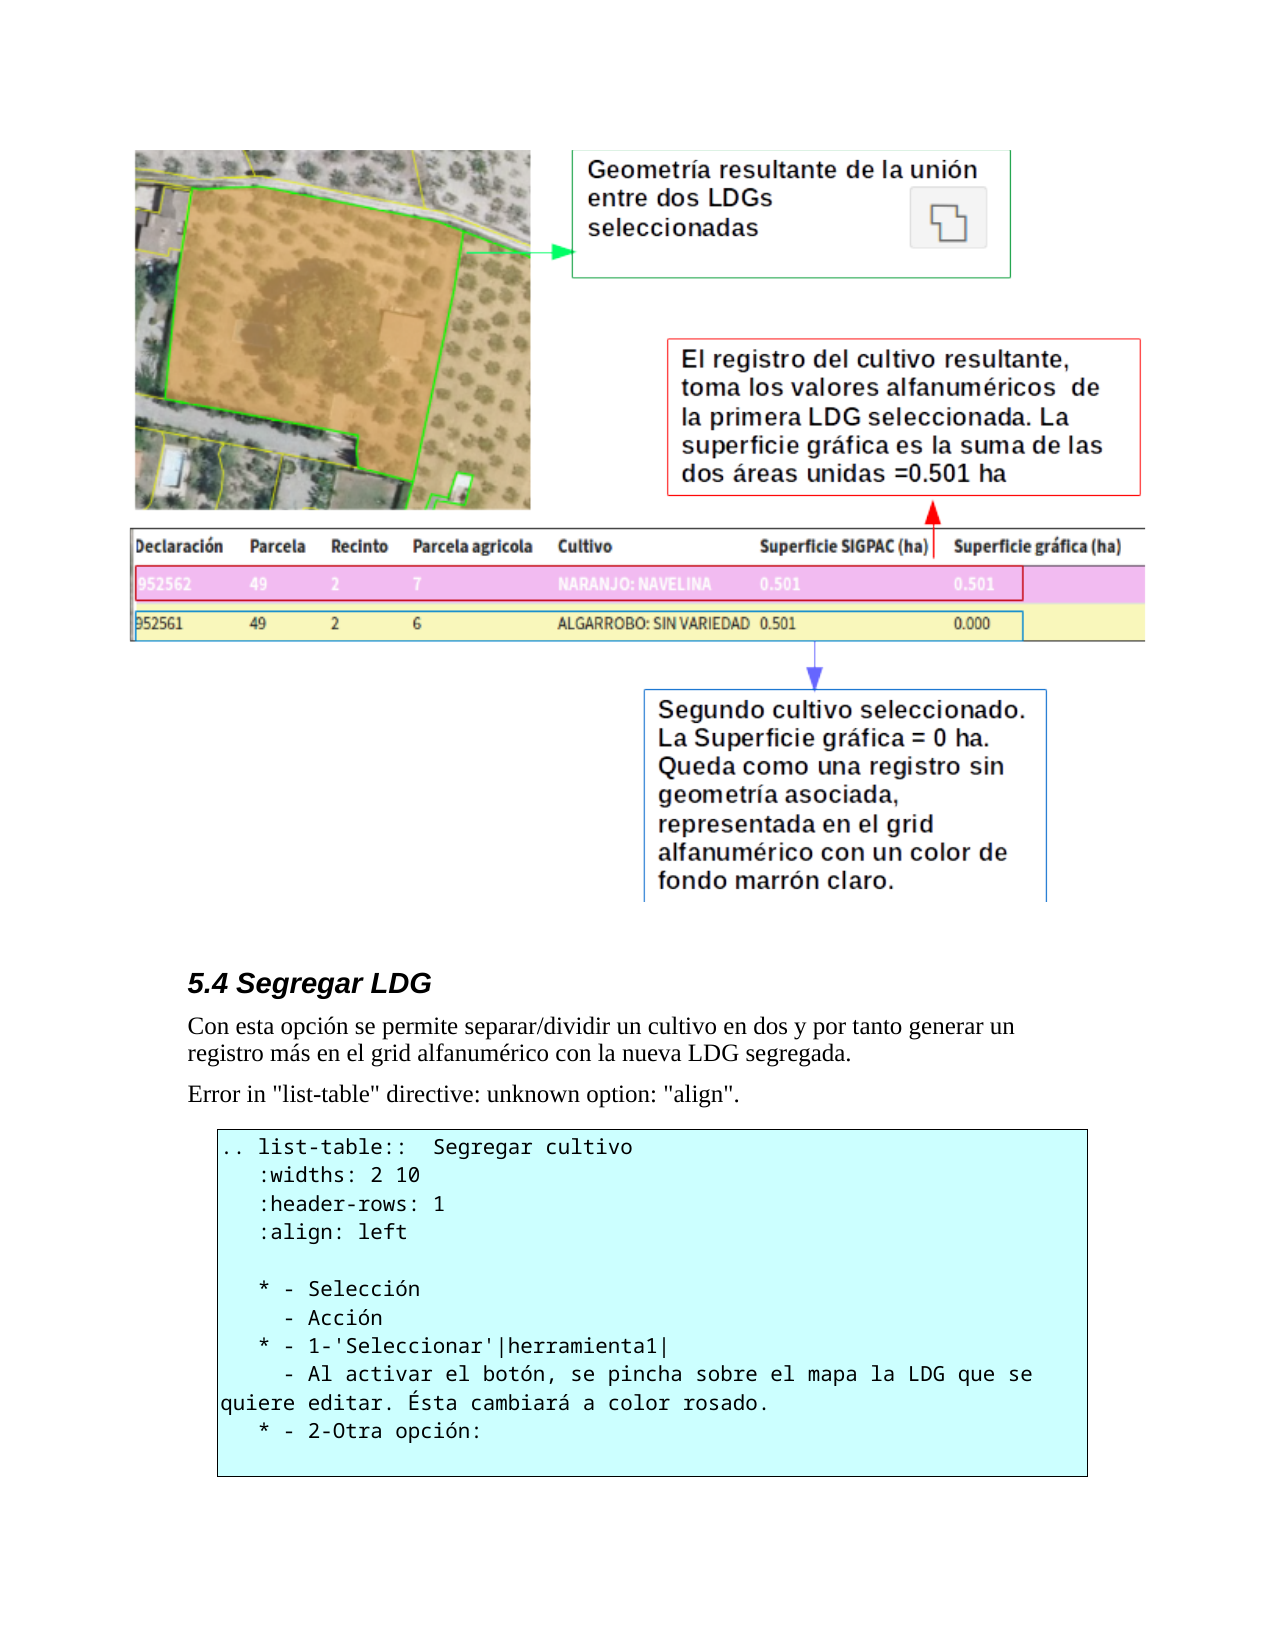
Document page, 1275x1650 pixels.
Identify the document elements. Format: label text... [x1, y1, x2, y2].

text .. list-table:: Segregar cultivo :widths: 2 10 :header-rows: 1 :align: left * - Selección - Acción * - 1-'Seleccionar'|herramienta1| - Al activar el botón, se pincha sobre el mapa la LDG que se quiere editar. Ésta cambiará a color rosado. * - 2-Otra opción: [218, 1130, 1087, 1476]
text Error in "list-table" directive: unknown option: "align". [187, 1080, 1087, 1107]
subtitle 5.4 Segregar LDG [187, 967, 1087, 999]
text Con esta opción se permite separar/dividir un cultivo en dos y por tanto generar un registro más en el grid alfanumérico con la nueva LDG segregada. [187, 1012, 1087, 1067]
picture [129, 150, 1146, 902]
